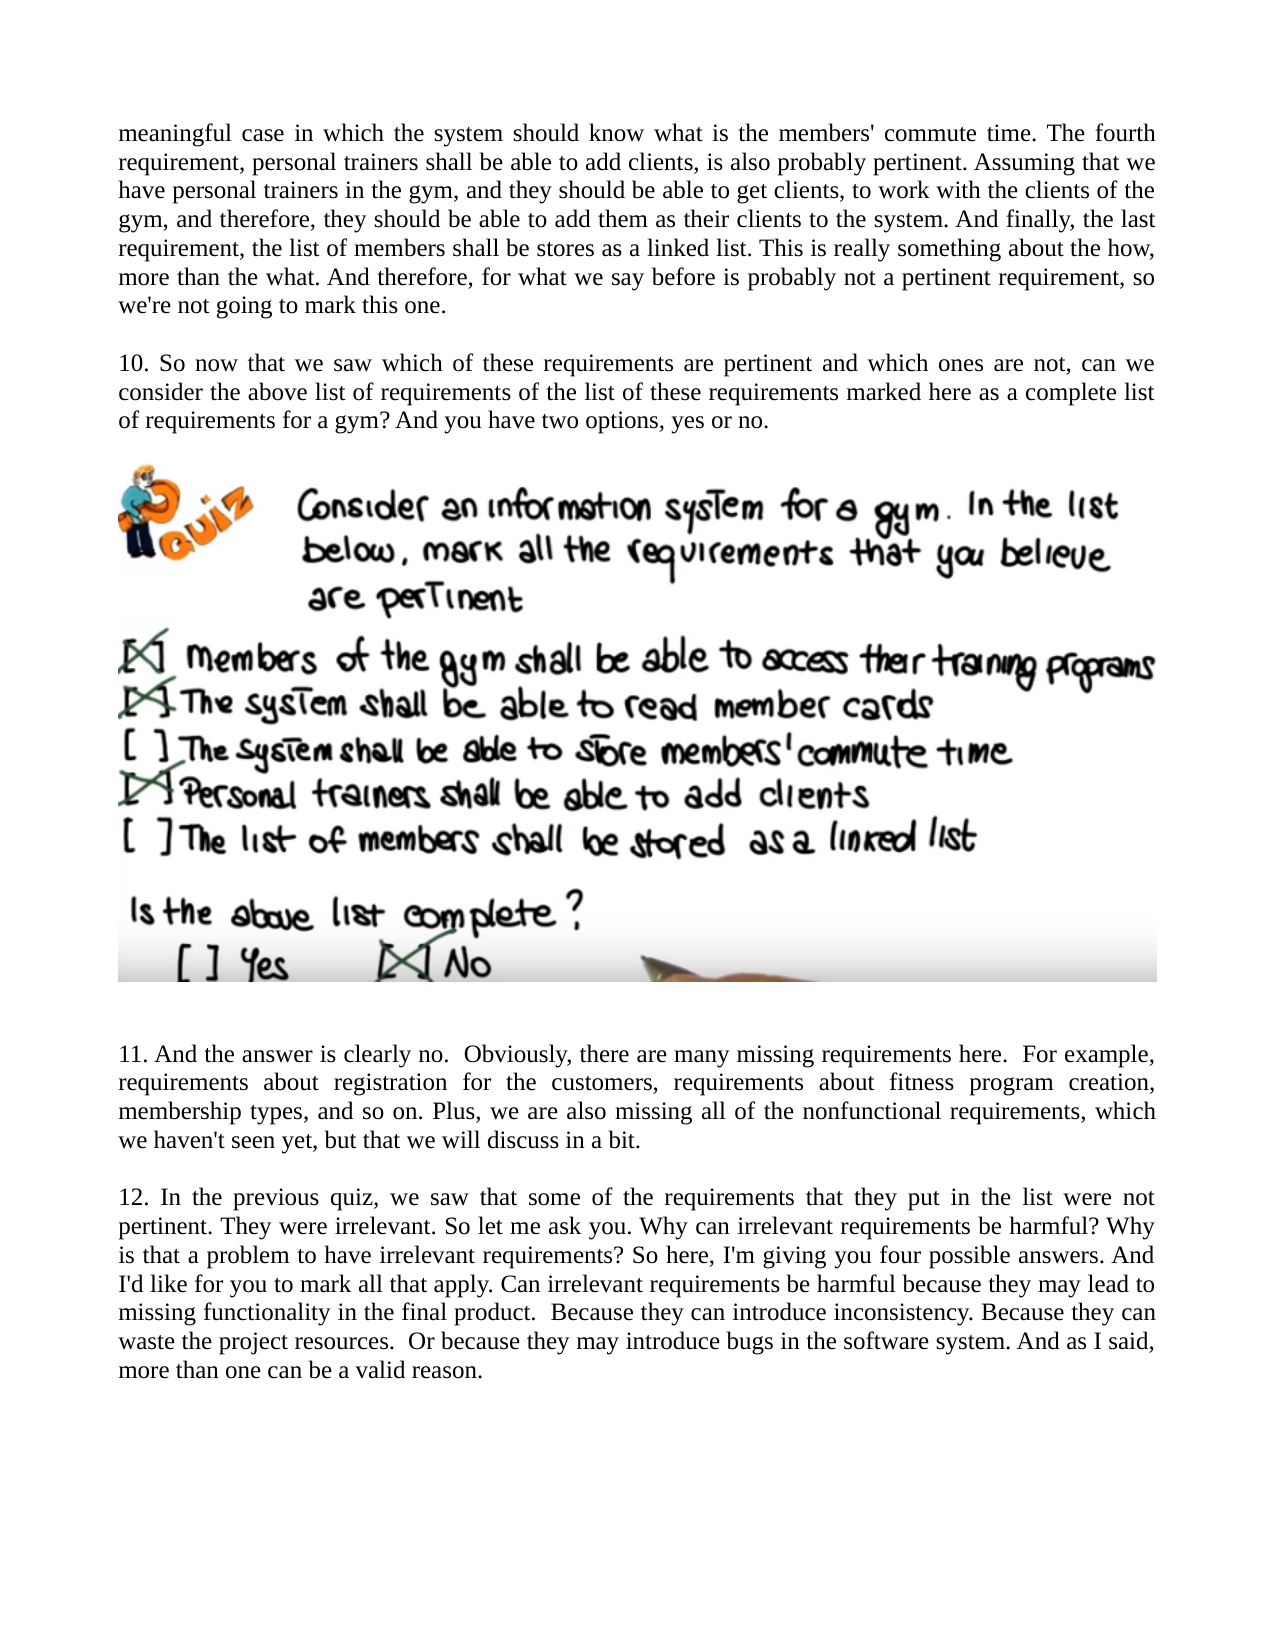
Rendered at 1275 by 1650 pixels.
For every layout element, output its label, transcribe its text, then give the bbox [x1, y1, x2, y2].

text 12. In the previous quiz, we saw that some of the requirements that they put in the list were not pertinent. They were irrelevant. So let me ask you. Why can irrelevant requirements be harmful? Why is that a problem to have irrelevant requirements? So here, I'm giving you four possible answers. And I'd like for you to mark all that apply. Can irrelevant requirements be harmful because they may lead to missing functionality in the final product. Because they can introduce inconsistency. Because they can waste the project resources. Or because they may introduce bugs in the software system. And as I said, more than one can be a valid reason. [118, 1182, 1157, 1384]
text 11. And the answer is clearly no. Obviously, there are many missing requirements here. For example, requirements about registration for the customers, requirements about fitness program creation, membership types, and so on. Plus, we are also missing all of the nonfunctional requirements, which we haven't seen yet, but that we will discuss in a bit. [118, 1039, 1157, 1154]
picture [118, 463, 1157, 982]
text 10. So now that we saw which of these requirements are pertinent and which ones are not, can we consider the above list of requirements of the list of these requirements marked here as a complete list of requirements for a gym? And you have two options, yes or no. [118, 348, 1157, 434]
text meaningful case in which the system should know what is the members' commute time. The fourth requirement, personal trainers shall be able to add clients, is also probably pertinent. Assuming that we have personal trainers in the gym, and they should be able to get clients, to work with the clients of the gym, and therefore, they should be able to add them as their clients to the system. And finally, the last requirement, the list of members shall be stores as a linked list. This is really something about the how, more than the what. And therefore, for what we say before is probably not a pertinent requirement, so we're not going to mark this one. [118, 118, 1157, 319]
